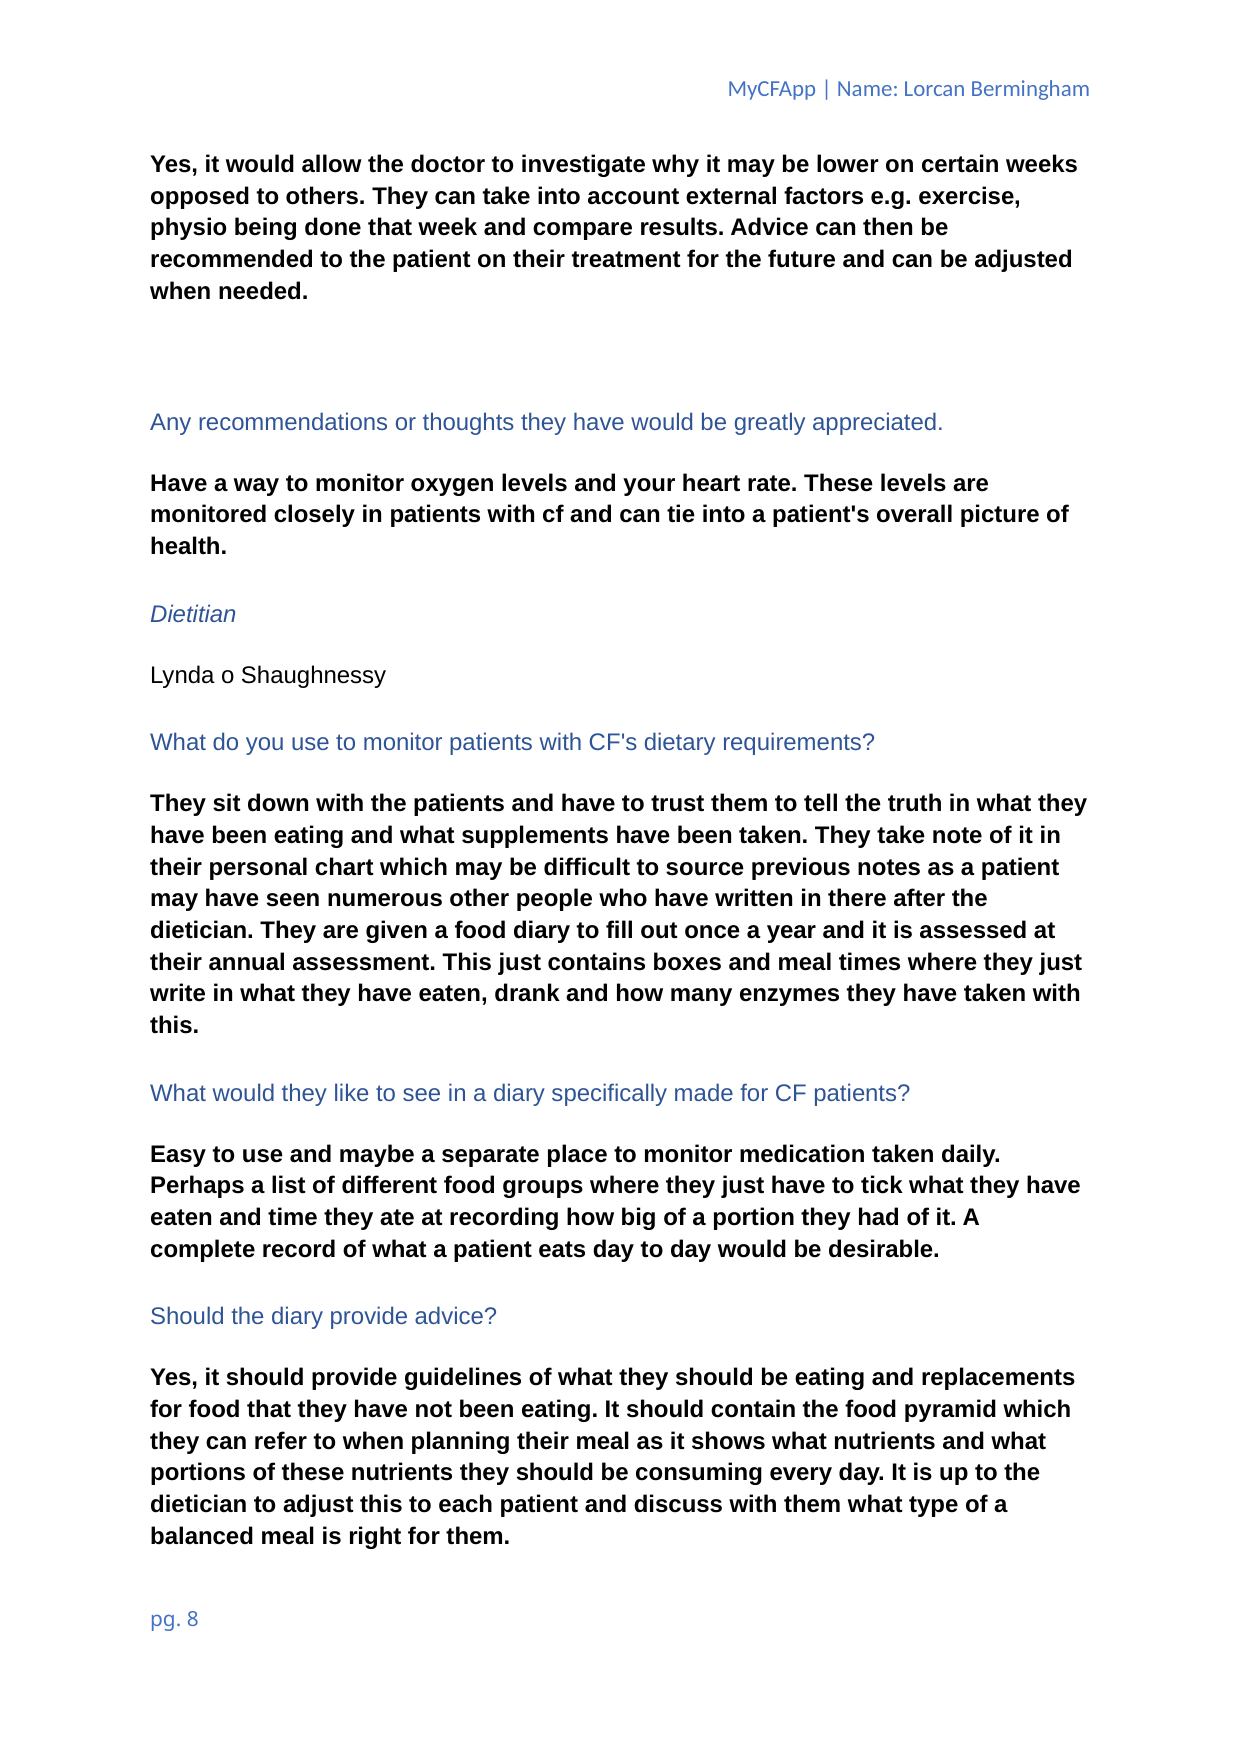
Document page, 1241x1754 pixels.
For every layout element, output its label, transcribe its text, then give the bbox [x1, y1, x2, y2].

text Yes, it should provide guidelines of what they should be eating and replacements for food that they have not been eating. It should contain the food pyramid which they can refer to when planning their meal as it shows what nutrients and what portions of these nutrients they should be consuming every day. It is up to the dietician to adjust this to each patient and discuss with them what type of a balanced meal is right for them. [150, 1363, 1090, 1549]
subtitle Any recommendations or thoughts they have would be greatly appreciated. [150, 407, 1090, 435]
subtitle Dietitian [150, 599, 1090, 627]
text Have a way to monitor oxygen levels and your heart rate. These levels are monitored closely in patients with cf and can tie into a patient's overall picture of health. [150, 469, 1090, 559]
subtitle What do you use to monitor patients with CF's dietary requirements? [150, 728, 1090, 756]
subtitle What would they like to see in a diary specifically made for CF patients? [150, 1078, 1090, 1106]
text They sit down with the patients and have to trust them to tell the truth in what they have been eating and what supplements have been taken. They take note of it in their personal chart which may be difficult to source previous notes as a patient may have seen numerous other people who have written in there after the dietician. They are given a food diary to fill out once a year and it is assessed at their annual assessment. This just contains boxes and meal times where they just write in what they have eaten, drank and how many enzymes they have taken with this. [150, 789, 1090, 1038]
text Easy to use and maybe a separate place to monitor medication taken daily. Perhaps a list of different food groups where they just have to tick what they have eaten and time they ate at recording how big of a portion they had of it. A complete record of what a patient eats day to day would be desirable. [150, 1139, 1090, 1262]
text Yes, it would allow the doctor to investigate why it may be lower on certain weeks opposed to others. They can take into account external factors e.g. exercise, physio being done that week and compare results. Advice can then be recommended to the patient on their treatment for the future and can be adjusted when needed. [150, 150, 1090, 304]
subtitle Should the diary provide advice? [150, 1302, 1090, 1330]
text Lynda o Shaughnessy [150, 661, 1090, 688]
